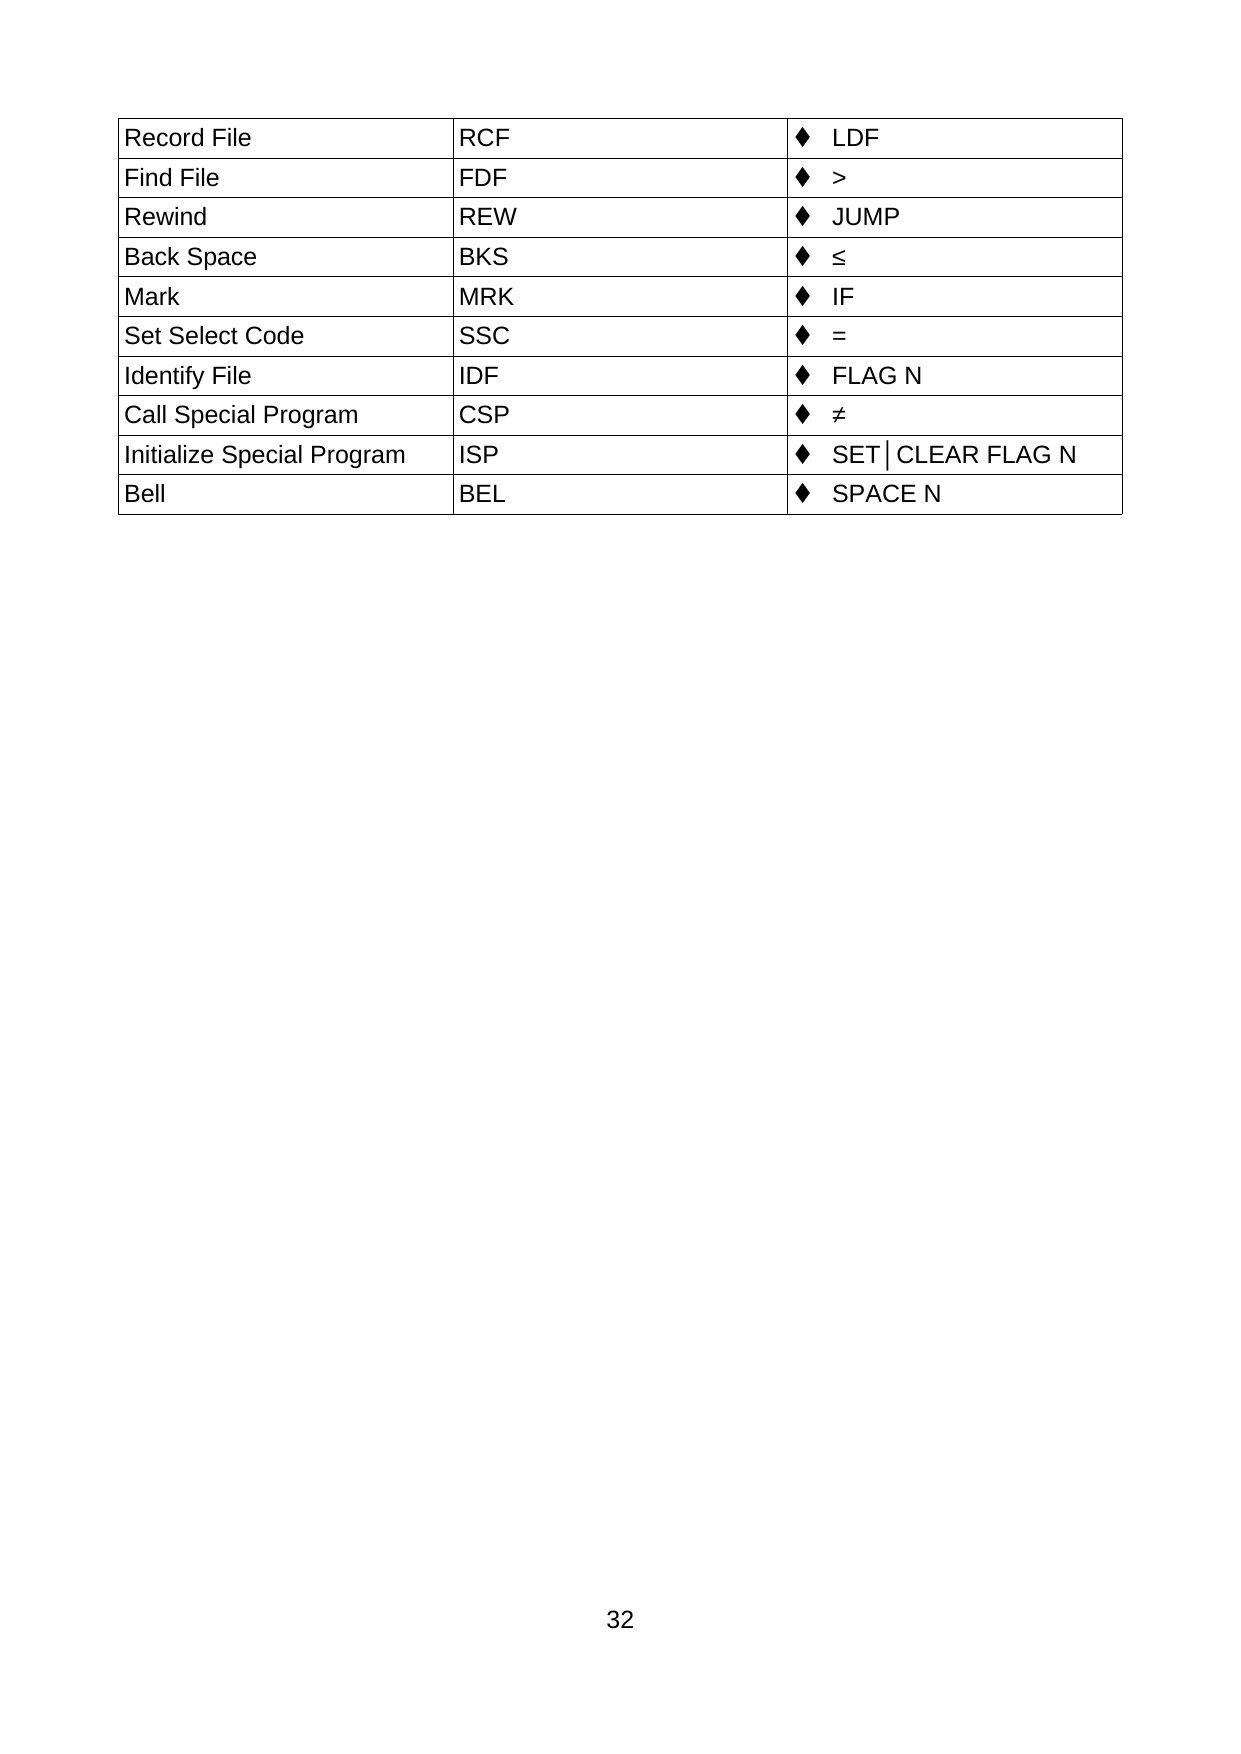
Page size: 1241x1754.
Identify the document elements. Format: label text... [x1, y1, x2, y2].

table_cell MRK [454, 277, 787, 316]
table_cell Set Select Code [119, 317, 453, 356]
table_cell Mark [119, 277, 453, 316]
table_cell Record File [119, 119, 453, 158]
table_cell Find File [119, 159, 453, 197]
table_cell FDF [454, 159, 787, 197]
table_cell Call Special Program [119, 396, 453, 435]
table_cell IDF [454, 357, 787, 395]
table_cell  FLAG N [788, 357, 1122, 395]
table_cell  IF [788, 277, 1122, 316]
table_cell BKS [454, 238, 787, 276]
table_cell  JUMP [788, 198, 1122, 237]
table_cell Rewind [119, 198, 453, 237]
table_cell  > [788, 159, 1122, 197]
table_cell Initialize Special Program [119, 436, 453, 474]
table_cell  SPACE N [788, 475, 1122, 514]
table_cell Bell [119, 475, 453, 514]
table_cell  SET│CLEAR FLAG N [788, 436, 1122, 474]
table_cell  = [788, 317, 1122, 356]
table_cell CSP [454, 396, 787, 435]
table_cell Back Space [119, 238, 453, 276]
table_cell  ≠ [788, 396, 1122, 435]
table_cell BEL [454, 475, 787, 514]
table_cell REW [454, 198, 787, 237]
table_cell ISP [454, 436, 787, 474]
table_cell SSC [454, 317, 787, 356]
table_cell  ≤ [788, 238, 1122, 276]
table_cell RCF [454, 119, 787, 158]
table_cell  LDF [788, 119, 1122, 158]
table_cell Identify File [119, 357, 453, 395]
